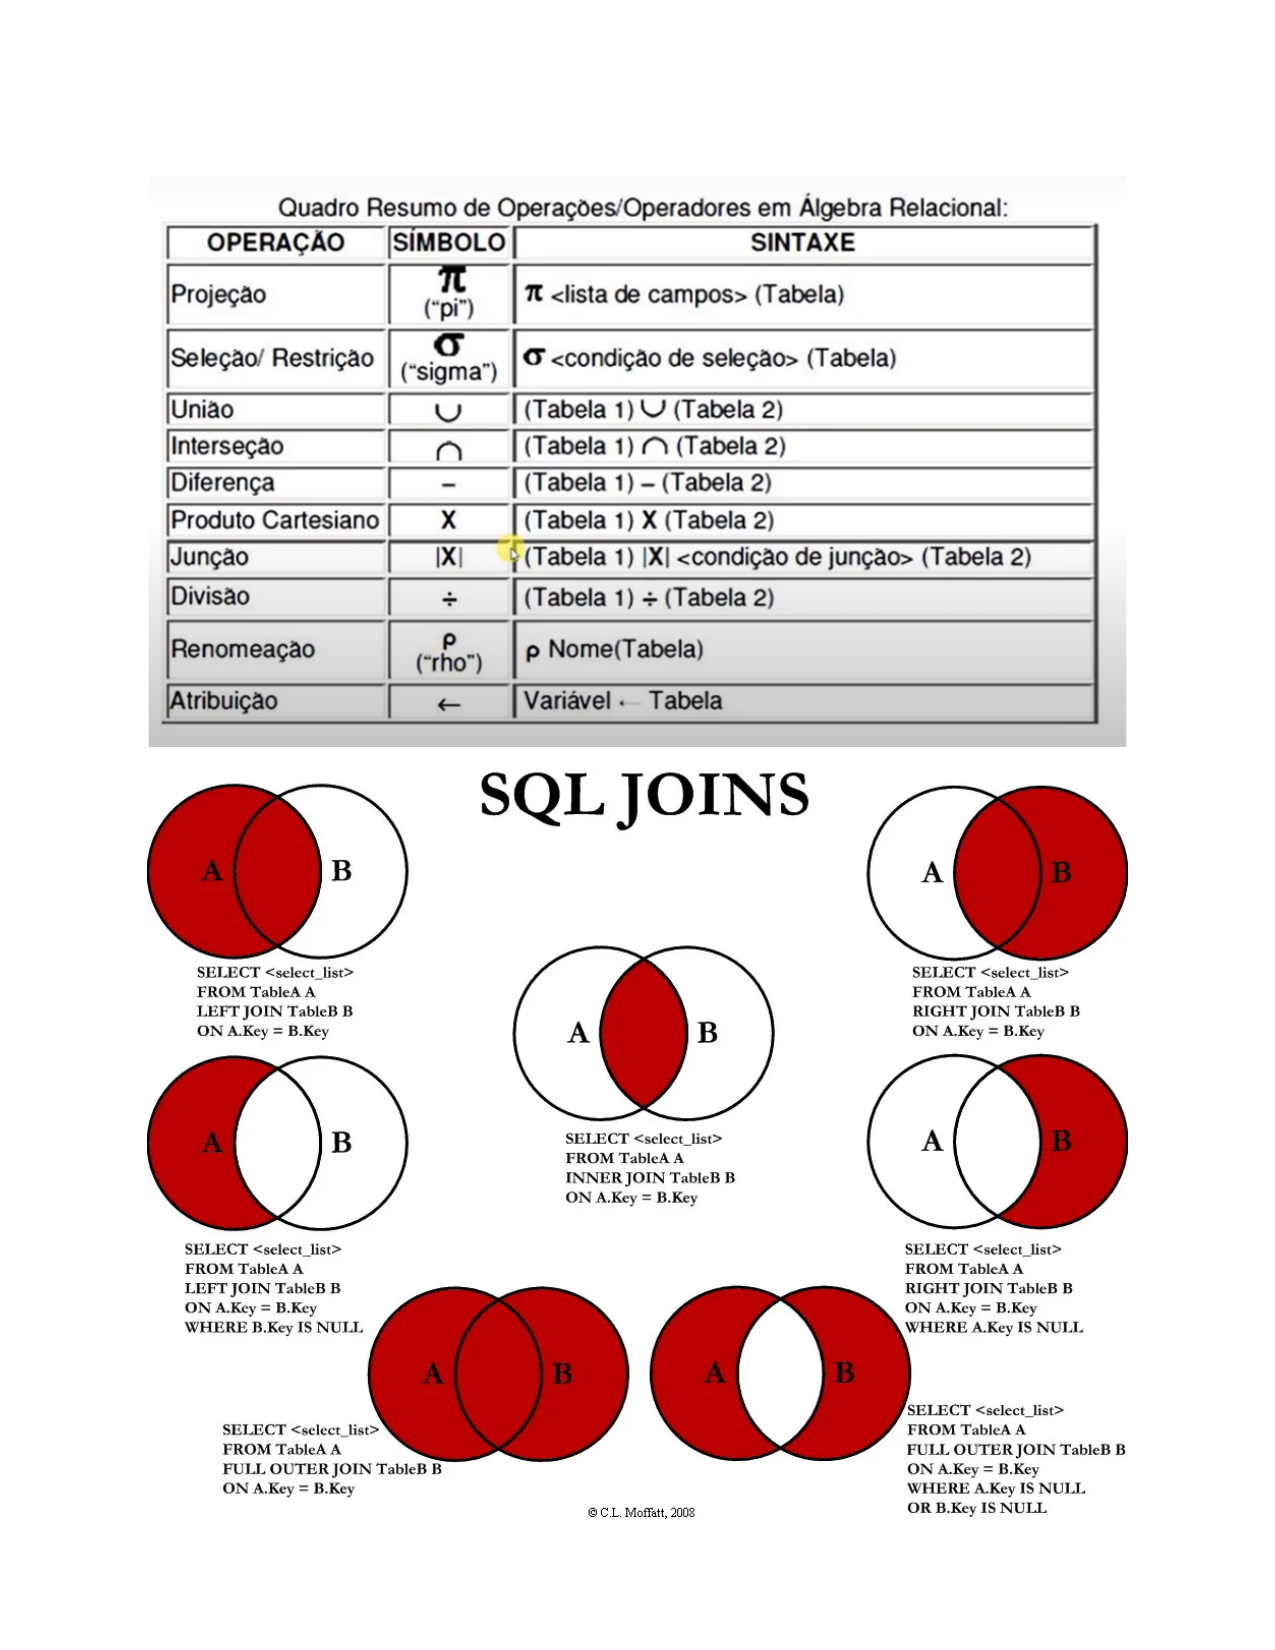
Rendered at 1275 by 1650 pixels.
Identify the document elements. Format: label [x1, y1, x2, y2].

picture [147, 176, 1129, 1519]
